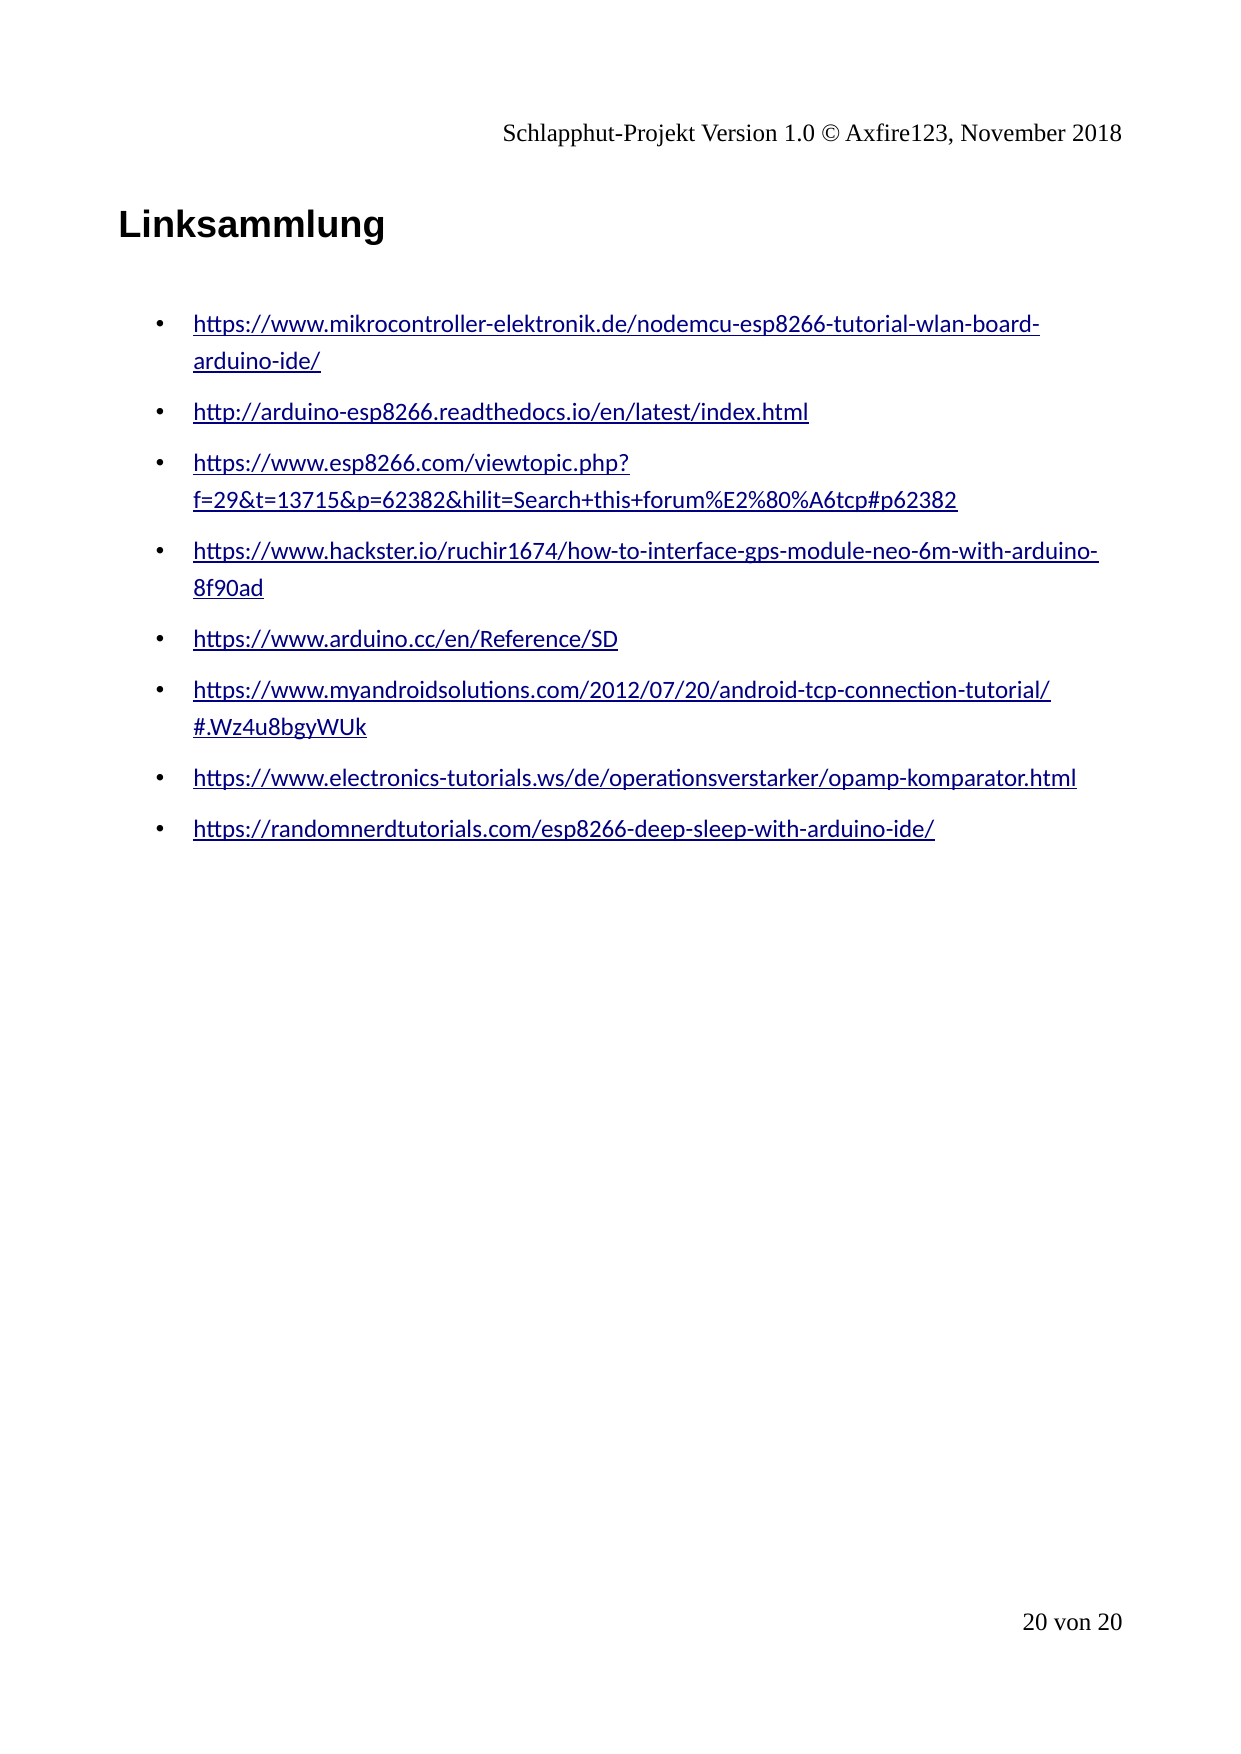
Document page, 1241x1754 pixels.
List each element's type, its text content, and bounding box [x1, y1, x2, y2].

list https://randomnerdtutorials.com/esp8266-deep-sleep-with-arduino-ide/ [156, 813, 1122, 843]
list https://www.arduino.cc/en/Reference/SD [156, 623, 1122, 653]
list https://www.esp8266.com/viewtopic.php?f=29&t=13715&p=62382&hilit=Search+this+forum%E2%80%A6tcp#p62382 [156, 447, 1122, 514]
list http://arduino-esp8266.readthedocs.io/en/latest/index.html [156, 396, 1122, 427]
list https://www.mikrocontroller-elektronik.de/nodemcu-esp8266-tutorial-wlan-board-arduino-ide/ [156, 309, 1122, 376]
list https://www.electronics-tutorials.ws/de/operationsverstarker/opamp-komparator.html [156, 762, 1122, 792]
subtitle Linksammlung [118, 201, 1122, 245]
list https://www.hackster.io/ruchir1674/how-to-interface-gps-module-neo-6m-with-arduino-8f90ad [156, 535, 1122, 602]
list https://www.myandroidsolutions.com/2012/07/20/android-tcp-connection-tutorial/#.Wz4u8bgyWUk [156, 674, 1122, 741]
